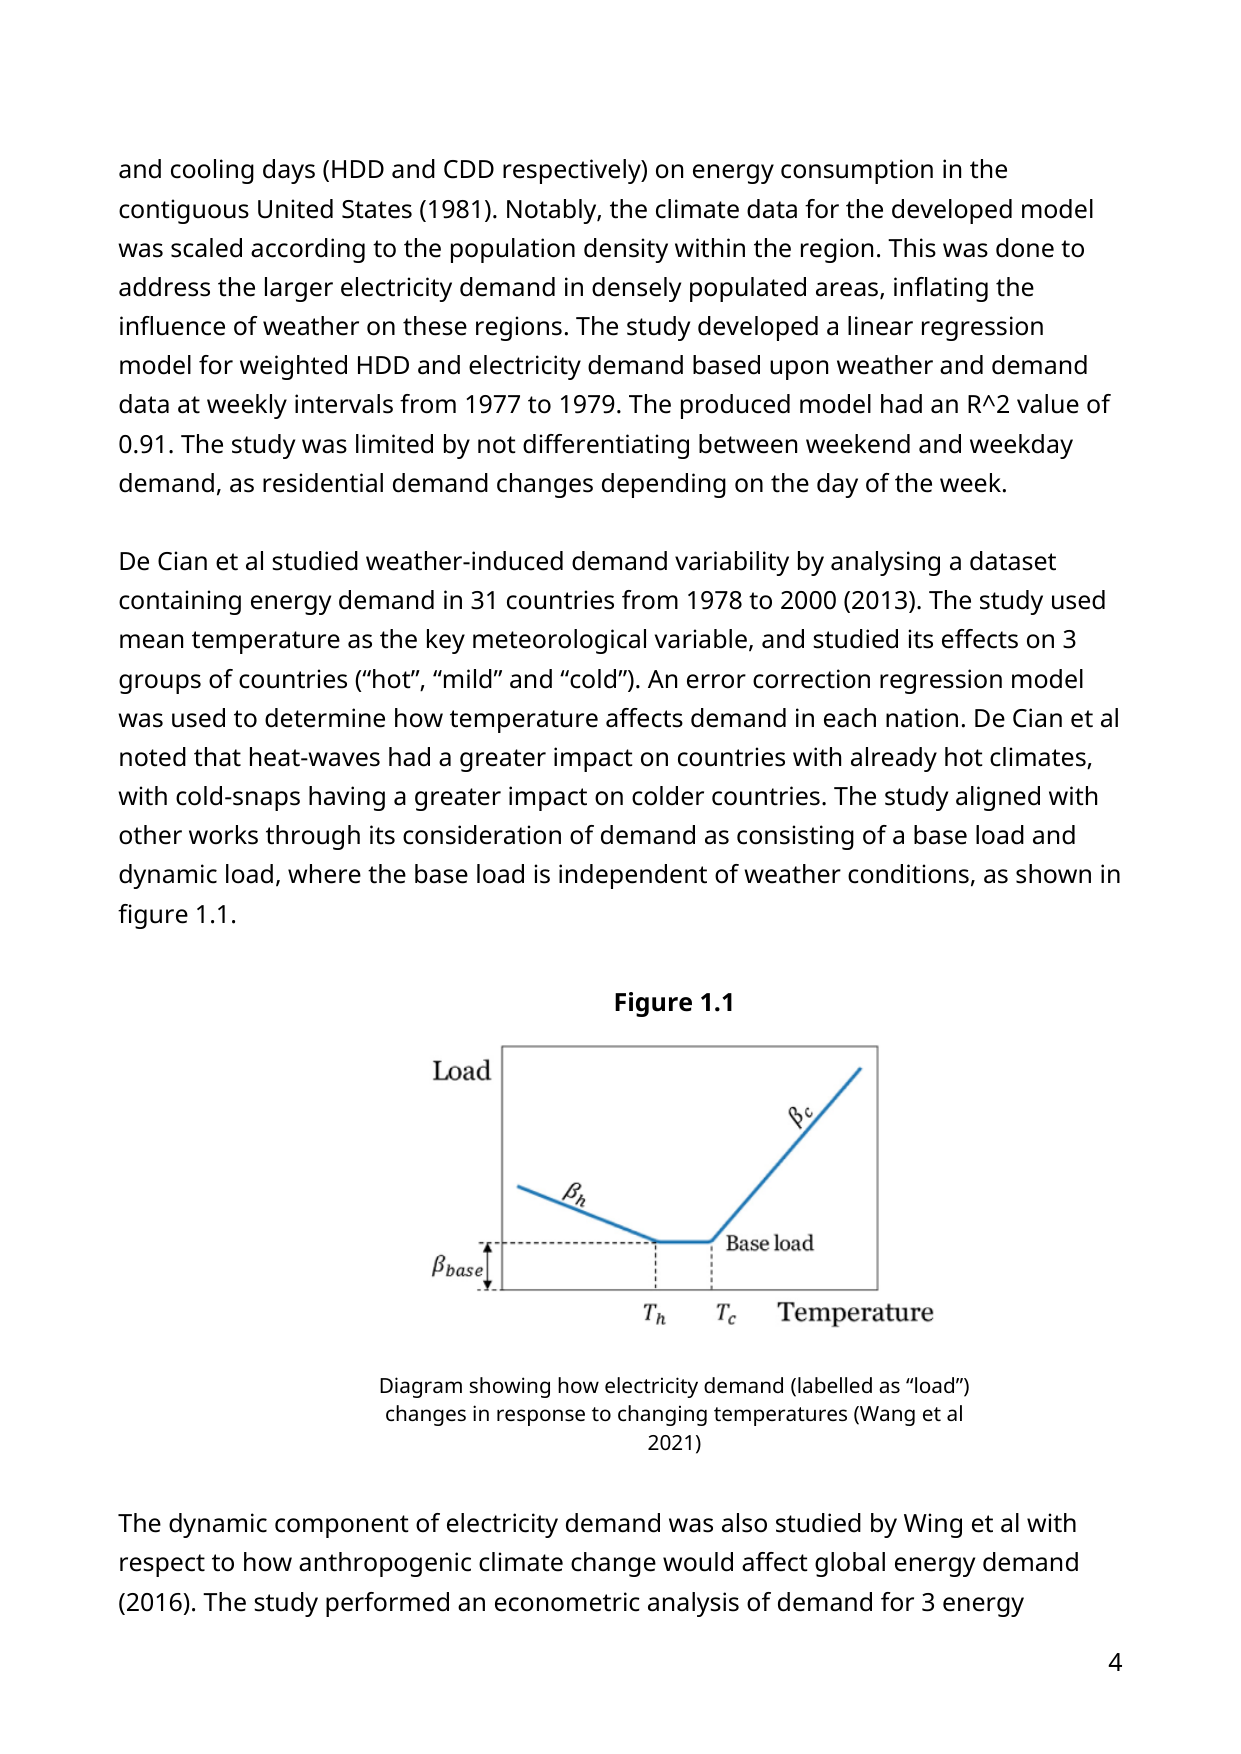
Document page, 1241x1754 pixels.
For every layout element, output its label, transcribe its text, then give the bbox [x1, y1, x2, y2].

table_cell Diagram showing how electricity demand (labelled as “load”) changes in response to changing temperatures (Wang et al 2021) [351, 1361, 998, 1467]
table_header Figure 1.1 [351, 975, 998, 1029]
text and cooling days (HDD and CDD respectively) on energy consumption in the contiguous United States (1981). Notably, the climate data for the developed model was scaled according to the population density within the region. This was done to address the larger electricity demand in densely populated areas, inflating the influence of weather on these regions. The study developed a linear regression model for weighted HDD and electricity demand based upon weather and demand data at weekly intervals from 1977 to 1979. The produced model had an R^2 value of 0.91. The study was limited by not differentiating between weekend and weekday demand, as residential demand changes depending on the day of the week. [118, 152, 1122, 499]
picture [392, 1040, 957, 1351]
text De Cian et al studied weather-induced demand variability by analysing a dataset containing energy demand in 31 countries from 1978 to 2000 (2013). The study used mean temperature as the key meteorological variable, and studied its effects on 3 groups of countries (“hot”, “mild” and “cold”). An error correction regression model was used to determine how temperature affects demand in each nation. De Cian et al noted that heat-waves had a greater impact on countries with already hot climates, with cold-snaps having a greater impact on colder countries. The study aligned with other works through its consideration of demand as consisting of a base load and dynamic load, where the base load is independent of weather conditions, as shown in figure 1.1. [118, 544, 1122, 930]
text The dynamic component of electricity demand was also studied by Wing et al with respect to how anthropogenic climate change would affect global energy demand (2016). The study performed an econometric analysis of demand for 3 energy [118, 1506, 1122, 1618]
table_cell [351, 1030, 998, 1361]
